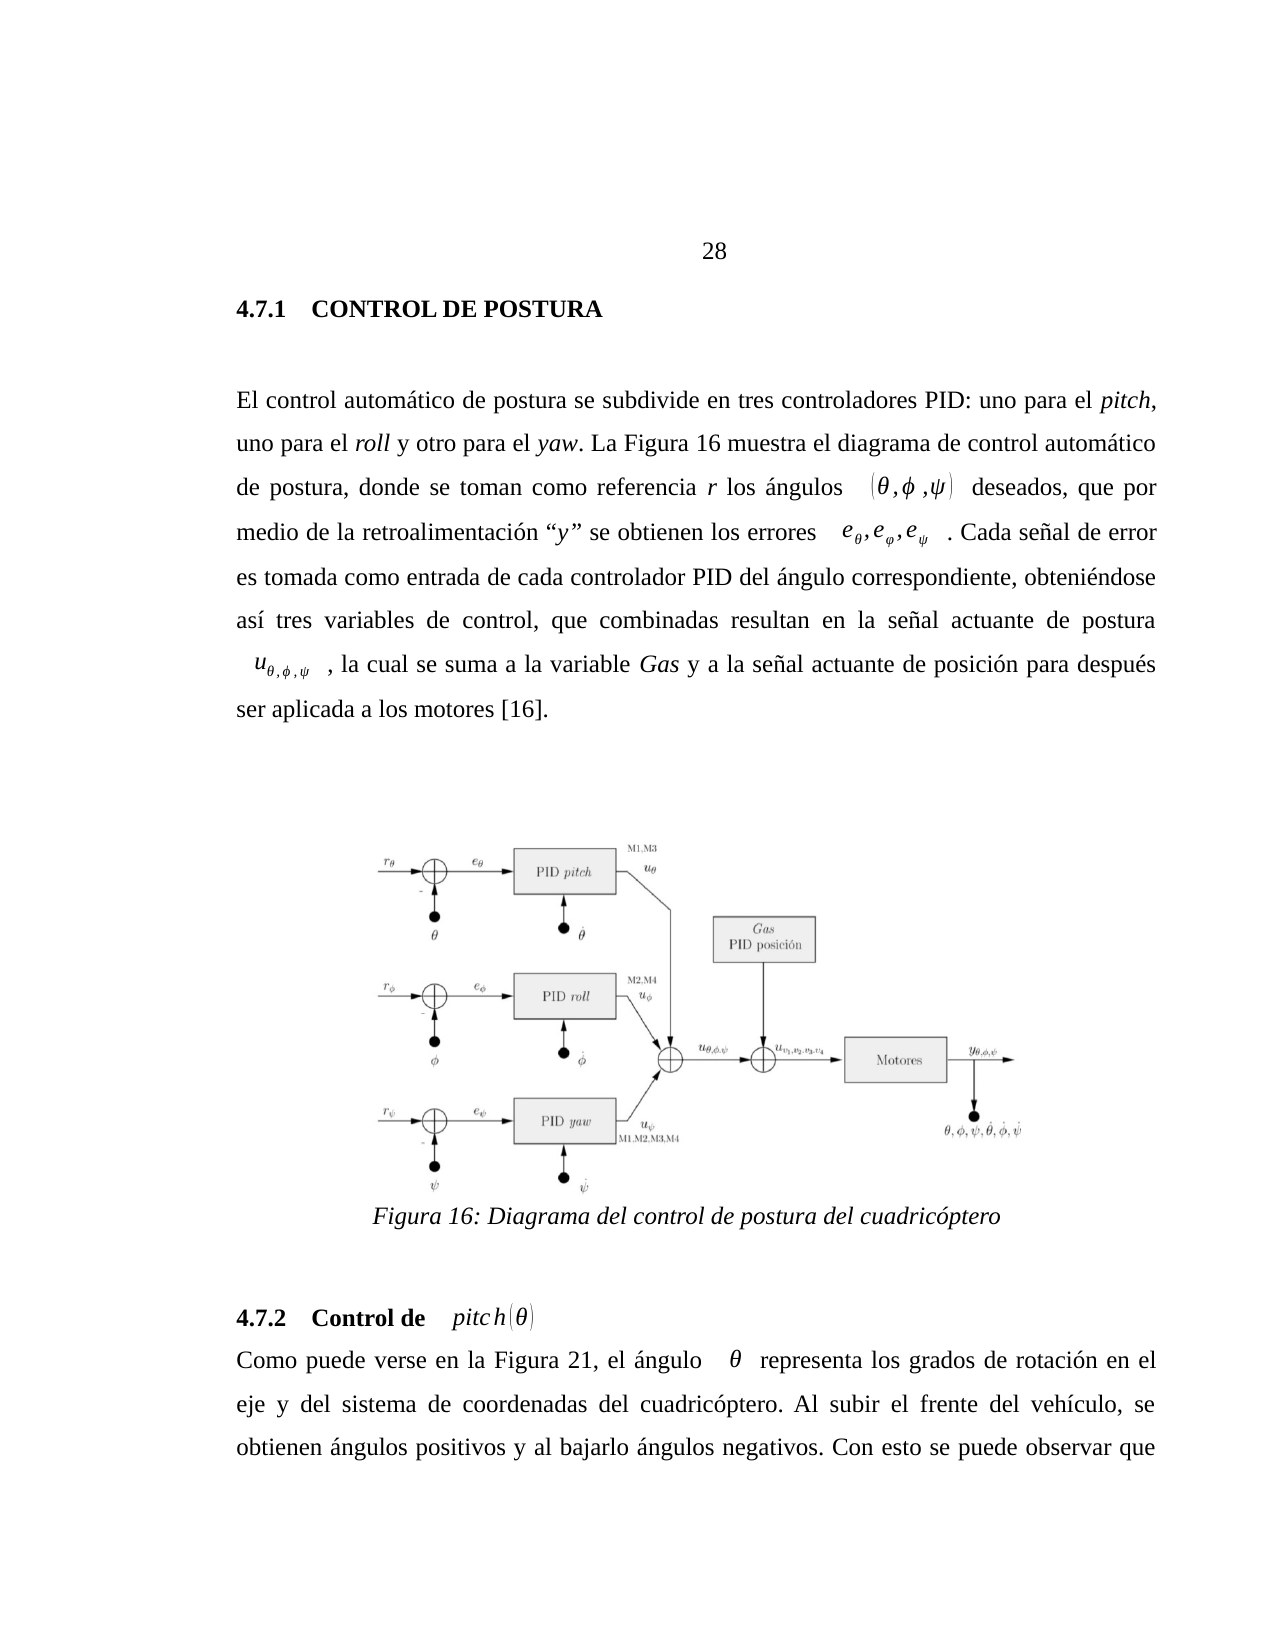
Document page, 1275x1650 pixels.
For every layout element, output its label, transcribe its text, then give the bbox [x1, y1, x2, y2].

picture [372, 835, 1021, 1196]
text Figura 16: Diagrama del control de postura del cuadricóptero [372, 1196, 1021, 1230]
text El control automático de postura se subdivide en tres controladores PID: uno para el pitch, uno para el roll y otro para el yaw. La Figura 16 muestra el diagrama de control automático de postura, donde se toman como referencia r los ángulos deseados, que por medio de la retroalimentación “y” se obtienen los errores . Cada señal de error es tomada como entrada de cada controlador PID del ángulo correspondiente, obteniéndose así tres variables de control, que combinadas resultan en la señal actuante de postura , la cual se suma a la variable Gas y a la señal actuante de posición para después ser aplicada a los motores [16]. [236, 385, 1157, 723]
subtitle Control de [236, 1302, 1157, 1333]
subtitle CONTROL DE POSTURA [236, 294, 1157, 323]
text Como puede verse en la Figura 21, el ángulo representa los grados de rotación en el eje y del sistema de coordenadas del cuadricóptero. Al subir el frente del vehículo, se obtienen ángulos positivos y al bajarlo ángulos negativos. Con esto se puede observar que [236, 1346, 1157, 1461]
